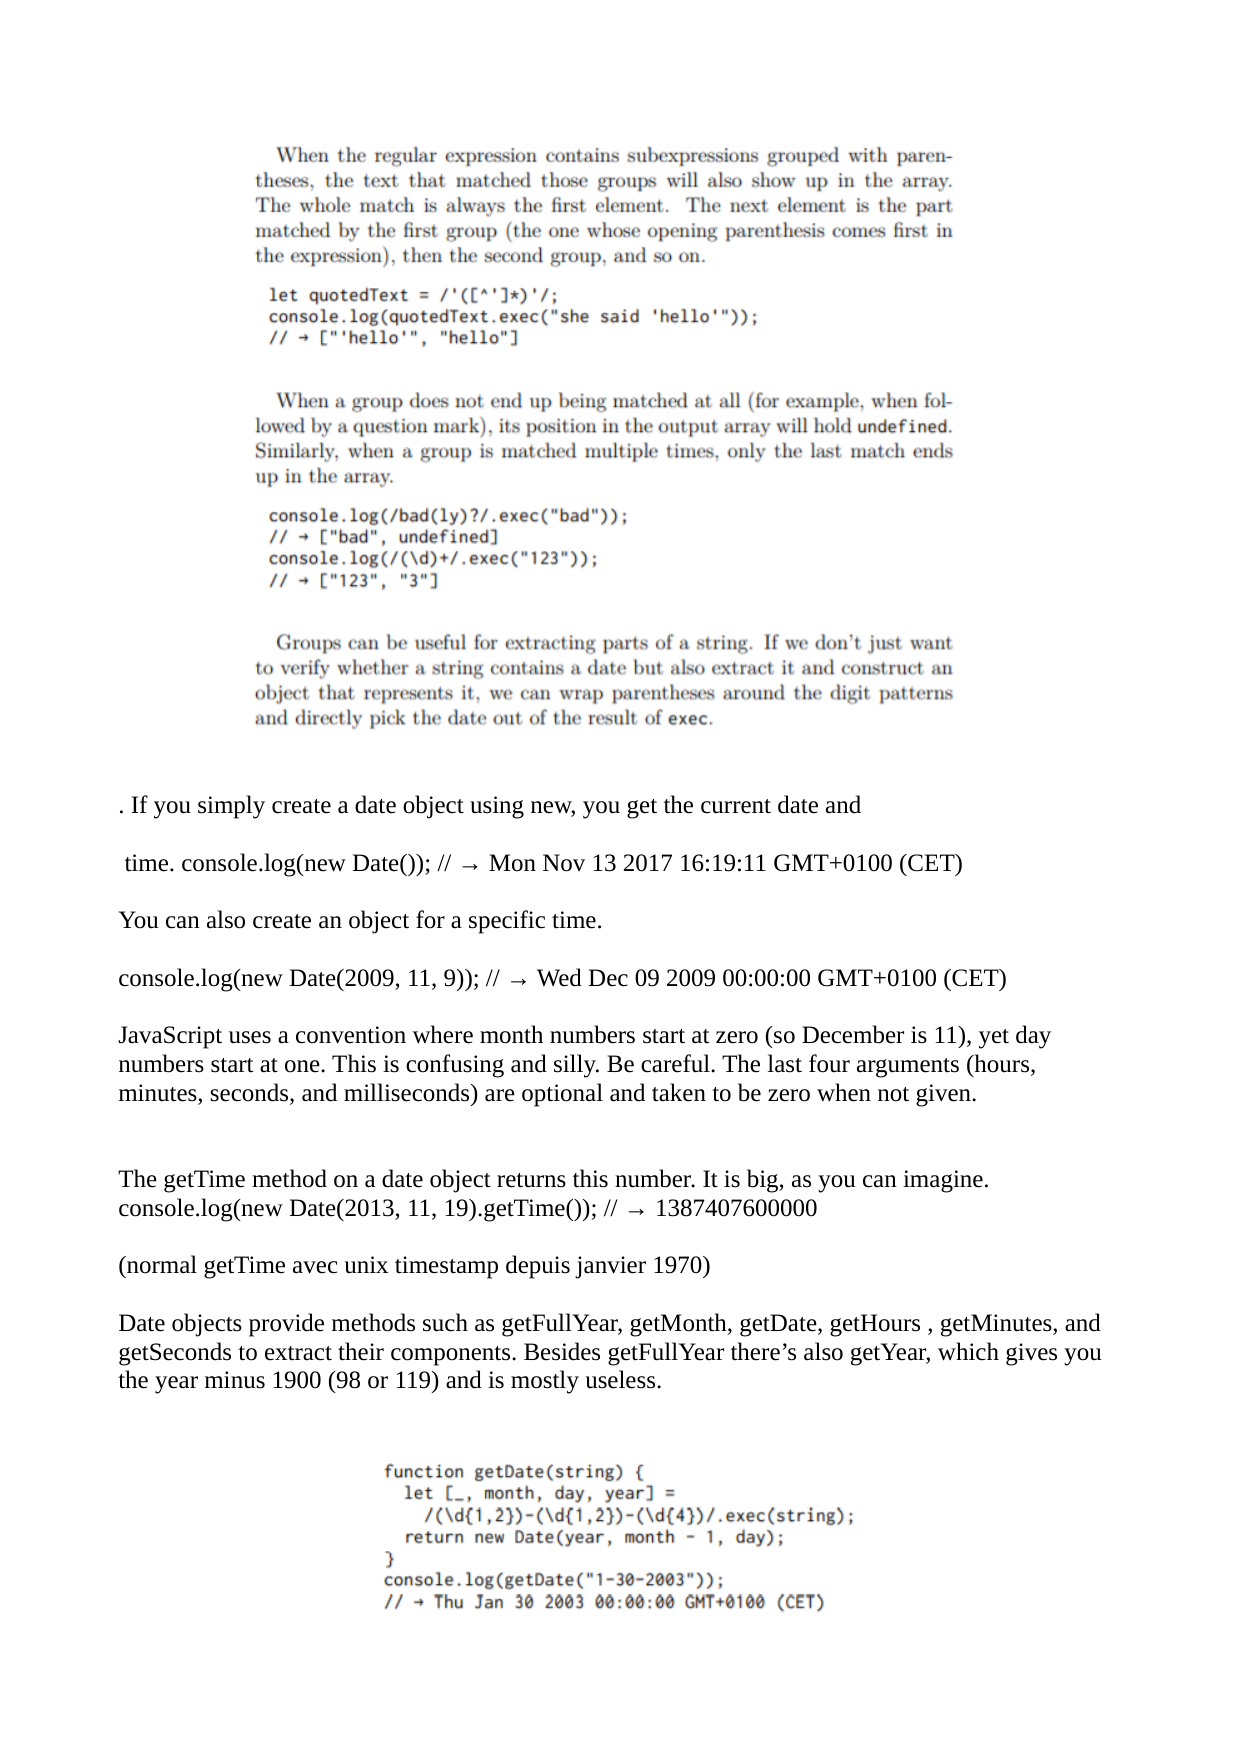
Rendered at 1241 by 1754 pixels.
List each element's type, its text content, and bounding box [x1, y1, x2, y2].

text You can also create an object for a specific time. [118, 906, 1122, 934]
text . If you simply create a date object using new, you get the current date and [118, 791, 1122, 819]
text console.log(new Date(2009, 11, 9)); // → Wed Dec 09 2009 00:00:00 GMT+0100 (CET) [118, 963, 1122, 992]
text JavaScript uses a convention where month numbers start at zero (so December is 11), yet day numbers start at one. This is confusing and silly. Be careful. The last four arguments (hours, minutes, seconds, and milliseconds) are optional and taken to be zero when not given. [118, 1021, 1122, 1107]
picture [221, 118, 1019, 734]
text Date objects provide methods such as getFullYear, getMonth, getDate, getHours , getMinutes, and getSeconds to extract their components. Besides getFullYear there’s also getYear, which gives you the year minus 1900 (98 or 119) and is mostly useless. [118, 1308, 1122, 1394]
text (normal getTime avec unix timestamp depuis janvier 1970) [118, 1251, 1122, 1279]
text The getTime method on a date object returns this number. It is big, as you can imagine. console.log(new Date(2013, 11, 19).getTime()); // → 1387407600000 [118, 1164, 1122, 1222]
picture [347, 1451, 894, 1672]
text time. console.log(new Date()); // → Mon Nov 13 2017 16:19:11 GMT+0100 (CET) [118, 848, 1122, 877]
